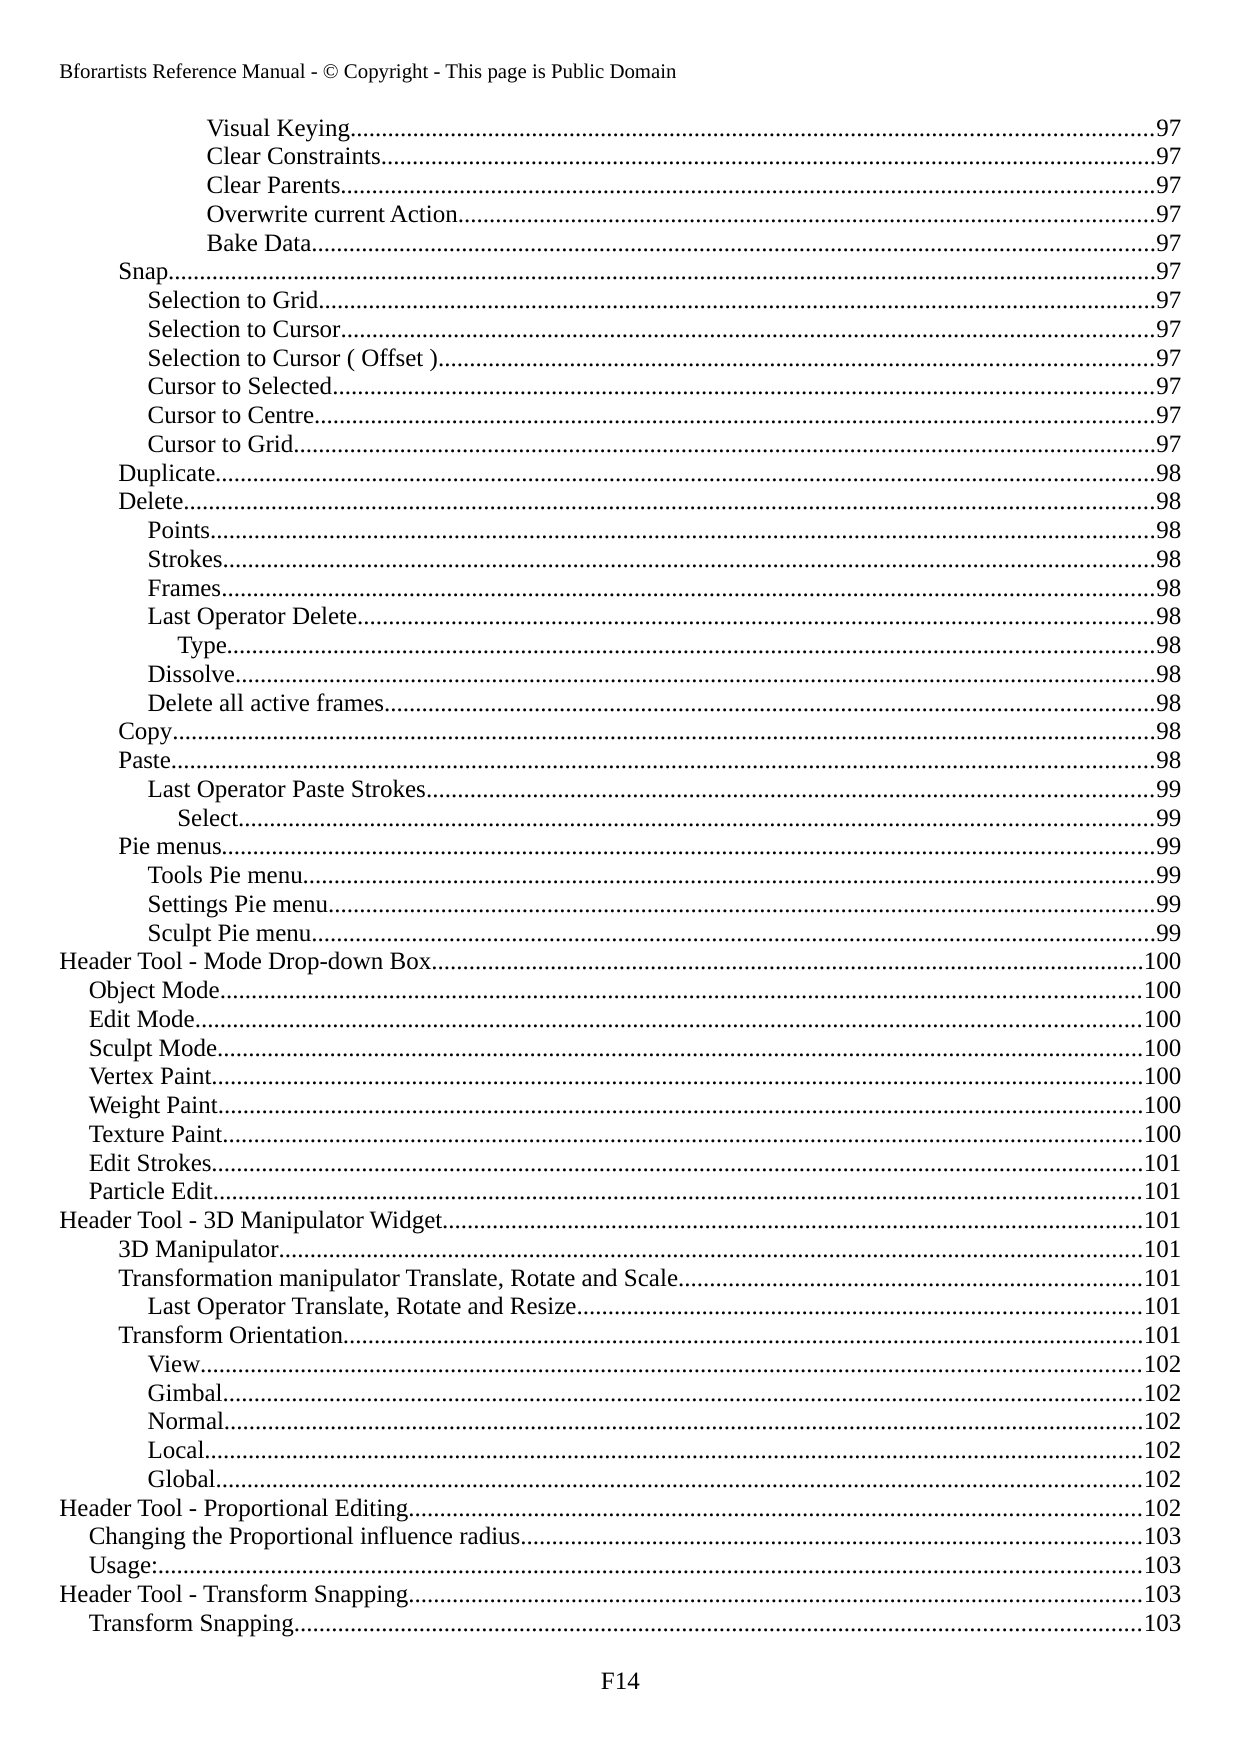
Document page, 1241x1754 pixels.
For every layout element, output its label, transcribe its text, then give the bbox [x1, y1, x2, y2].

text Dissolve 98 [147, 659, 1181, 688]
text Cursor to Grid 97 [147, 429, 1181, 458]
text Pie menus 99 [118, 831, 1181, 860]
text Weight Paint 100 [88, 1090, 1181, 1119]
text Clear Parents 97 [206, 170, 1181, 199]
text Last Operator Translate, Rotate and Resize 101 [147, 1291, 1181, 1320]
text Changing the Proportional influence radius 103 [88, 1521, 1181, 1550]
text Delete 98 [118, 486, 1181, 515]
text View 102 [147, 1349, 1181, 1378]
text Bake Data 97 [206, 228, 1181, 256]
text Usage: 103 [88, 1550, 1181, 1579]
text Last Operator Delete 98 [147, 601, 1181, 630]
text Sculpt Pie menu 99 [147, 918, 1181, 946]
text Sculpt Mode 100 [88, 1033, 1181, 1061]
text Header Tool - Transform Snapping 103 [59, 1579, 1181, 1608]
text Object Mode 100 [88, 975, 1181, 1004]
text Global 102 [147, 1464, 1181, 1493]
text Cursor to Selected 97 [147, 371, 1181, 400]
text Normal 102 [147, 1406, 1181, 1435]
text Transform Orientation 101 [118, 1320, 1181, 1349]
text Edit Strokes 101 [88, 1148, 1181, 1176]
text Vertex Paint 100 [88, 1061, 1181, 1090]
text Gimbal 102 [147, 1378, 1181, 1406]
text Delete all active frames 98 [147, 688, 1181, 716]
text Tools Pie menu 99 [147, 860, 1181, 889]
text Select 99 [177, 803, 1181, 831]
text Points 98 [147, 515, 1181, 544]
text Settings Pie menu 99 [147, 889, 1181, 918]
text Local 102 [147, 1435, 1181, 1464]
text Cursor to Centre 97 [147, 400, 1181, 429]
text Type 98 [177, 630, 1181, 659]
text Frames 98 [147, 573, 1181, 601]
text Particle Edit 101 [88, 1176, 1181, 1205]
text Selection to Cursor ( Offset ) 97 [147, 343, 1181, 371]
text Header Tool - Mode Drop-down Box 100 [59, 946, 1181, 975]
text 3D Manipulator 101 [118, 1234, 1181, 1263]
text Edit Mode 100 [88, 1004, 1181, 1033]
text Selection to Cursor 97 [147, 314, 1181, 343]
text Strokes 98 [147, 544, 1181, 573]
text Texture Paint 100 [88, 1119, 1181, 1148]
text Duplicate 98 [118, 458, 1181, 486]
text Transform Snapping 103 [88, 1608, 1181, 1636]
text Visual Keying 97 [206, 113, 1181, 141]
text Copy 98 [118, 716, 1181, 745]
text Header Tool - Proportional Editing 102 [59, 1493, 1181, 1521]
text Overwrite current Action 97 [206, 199, 1181, 228]
text Clear Constraints 97 [206, 141, 1181, 170]
text Last Operator Paste Strokes 99 [147, 774, 1181, 803]
text Transformation manipulator Translate, Rotate and Scale 101 [118, 1263, 1181, 1291]
text Paste 98 [118, 745, 1181, 774]
text Header Tool - 3D Manipulator Widget 101 [59, 1205, 1181, 1234]
text Selection to Grid 97 [147, 285, 1181, 314]
text Snap 97 [118, 256, 1181, 285]
